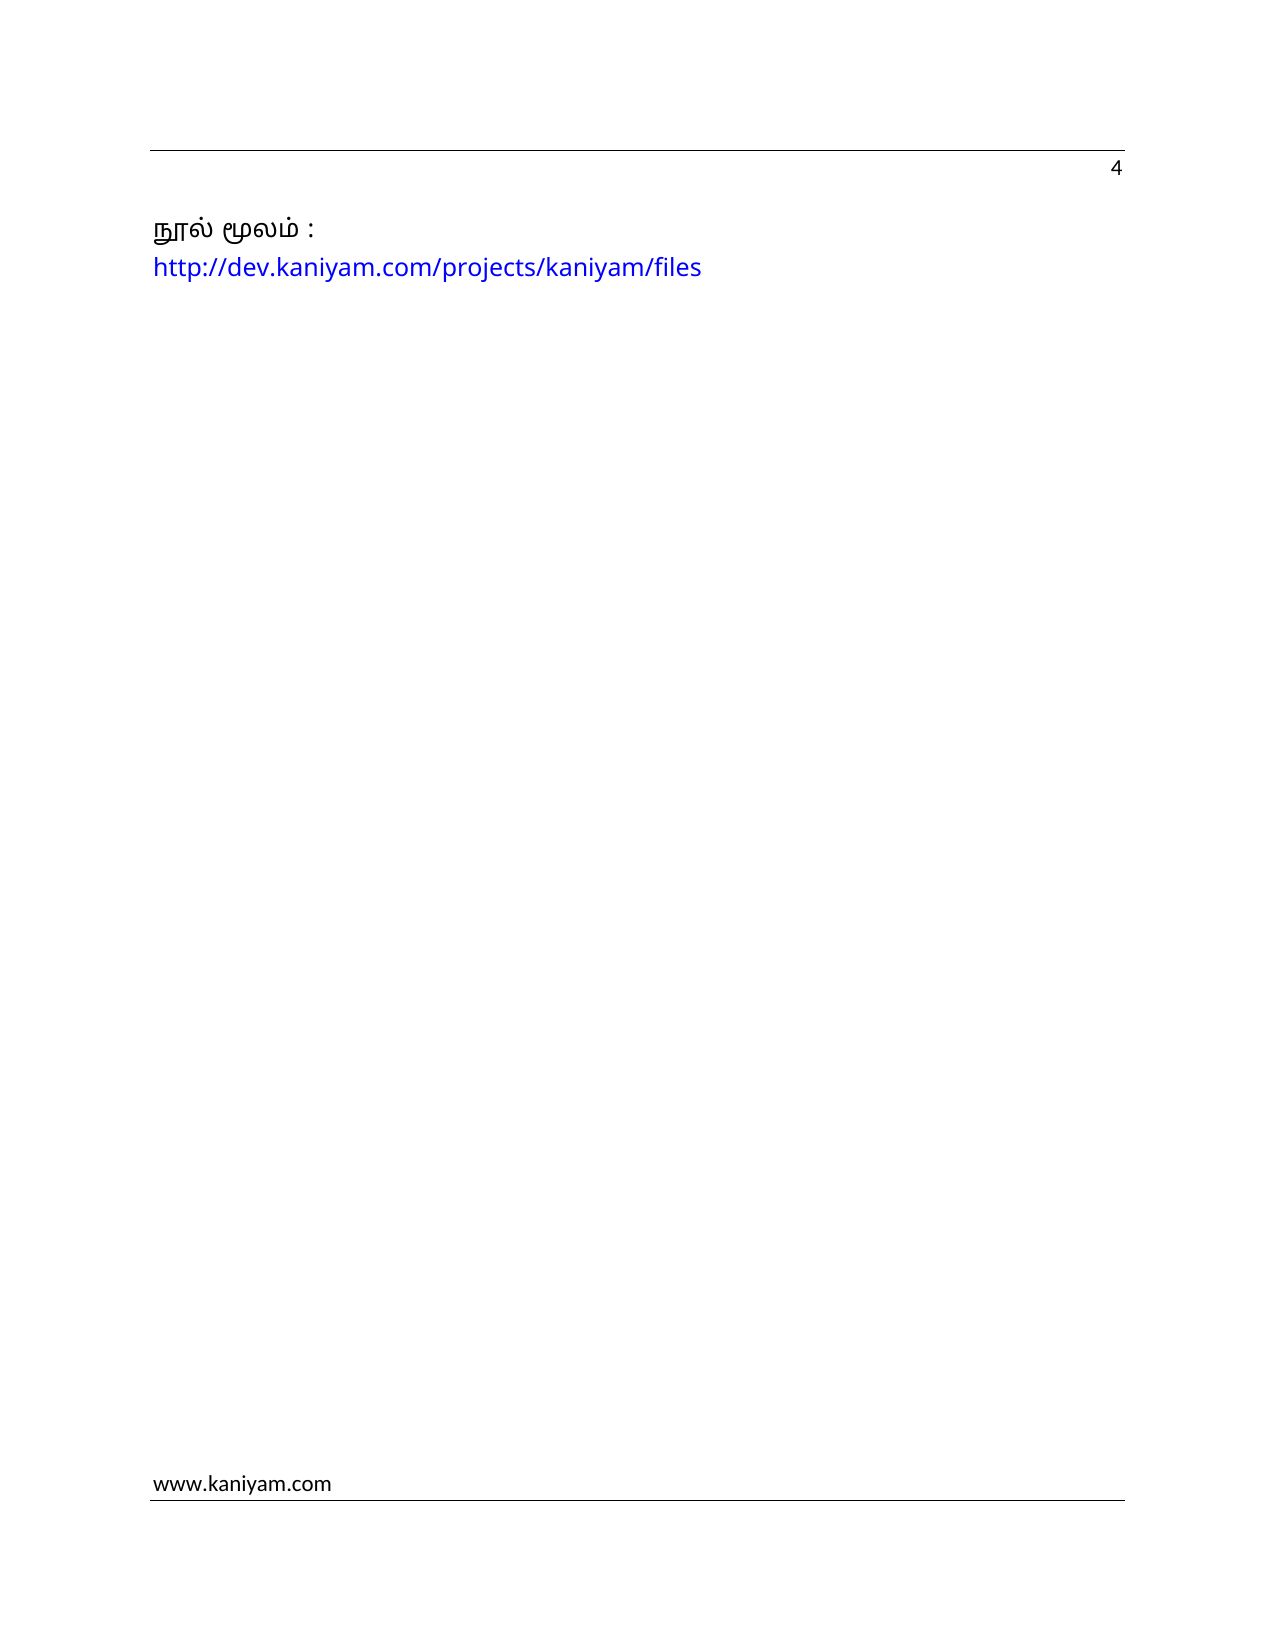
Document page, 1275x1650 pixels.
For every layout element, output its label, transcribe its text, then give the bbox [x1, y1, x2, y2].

text நூல் மூலம் : http://dev.kaniyam.com/projects/kaniyam/files [153, 211, 1122, 284]
